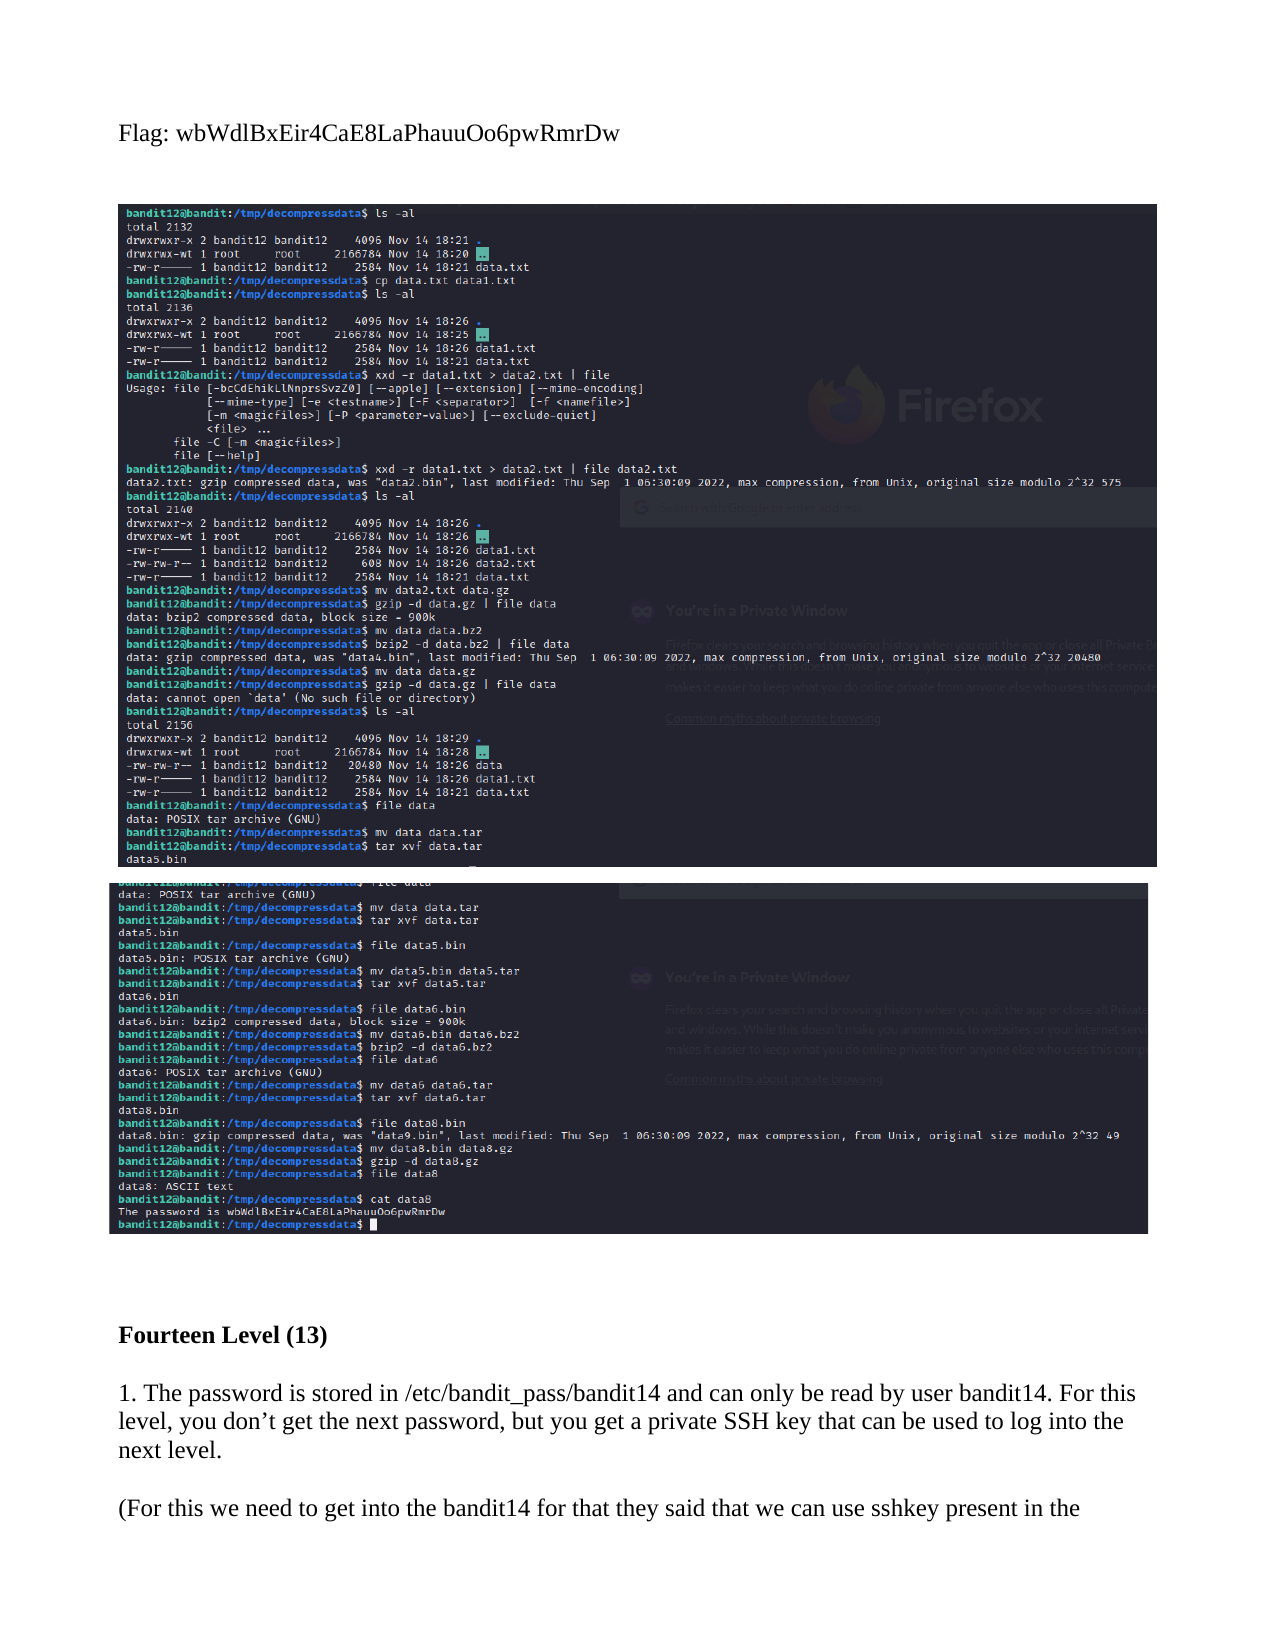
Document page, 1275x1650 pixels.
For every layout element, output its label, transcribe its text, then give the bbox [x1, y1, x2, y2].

picture [118, 204, 1157, 867]
text 1. The password is stored in /etc/bandit_pass/bandit14 and can only be read by user bandit14. For this level, you don’t get the next password, but you get a private SSH key that can be used to log into the next level. [118, 1378, 1157, 1464]
text Fourteen Level (13) [118, 1320, 1157, 1349]
text Flag: wbWdlBxEir4CaE8LaPhauuOo6pwRmrDw [118, 118, 1157, 147]
picture [109, 883, 1149, 1234]
text (For this we need to get into the bandit14 for that they said that we can use sshkey present in the [118, 1493, 1157, 1521]
